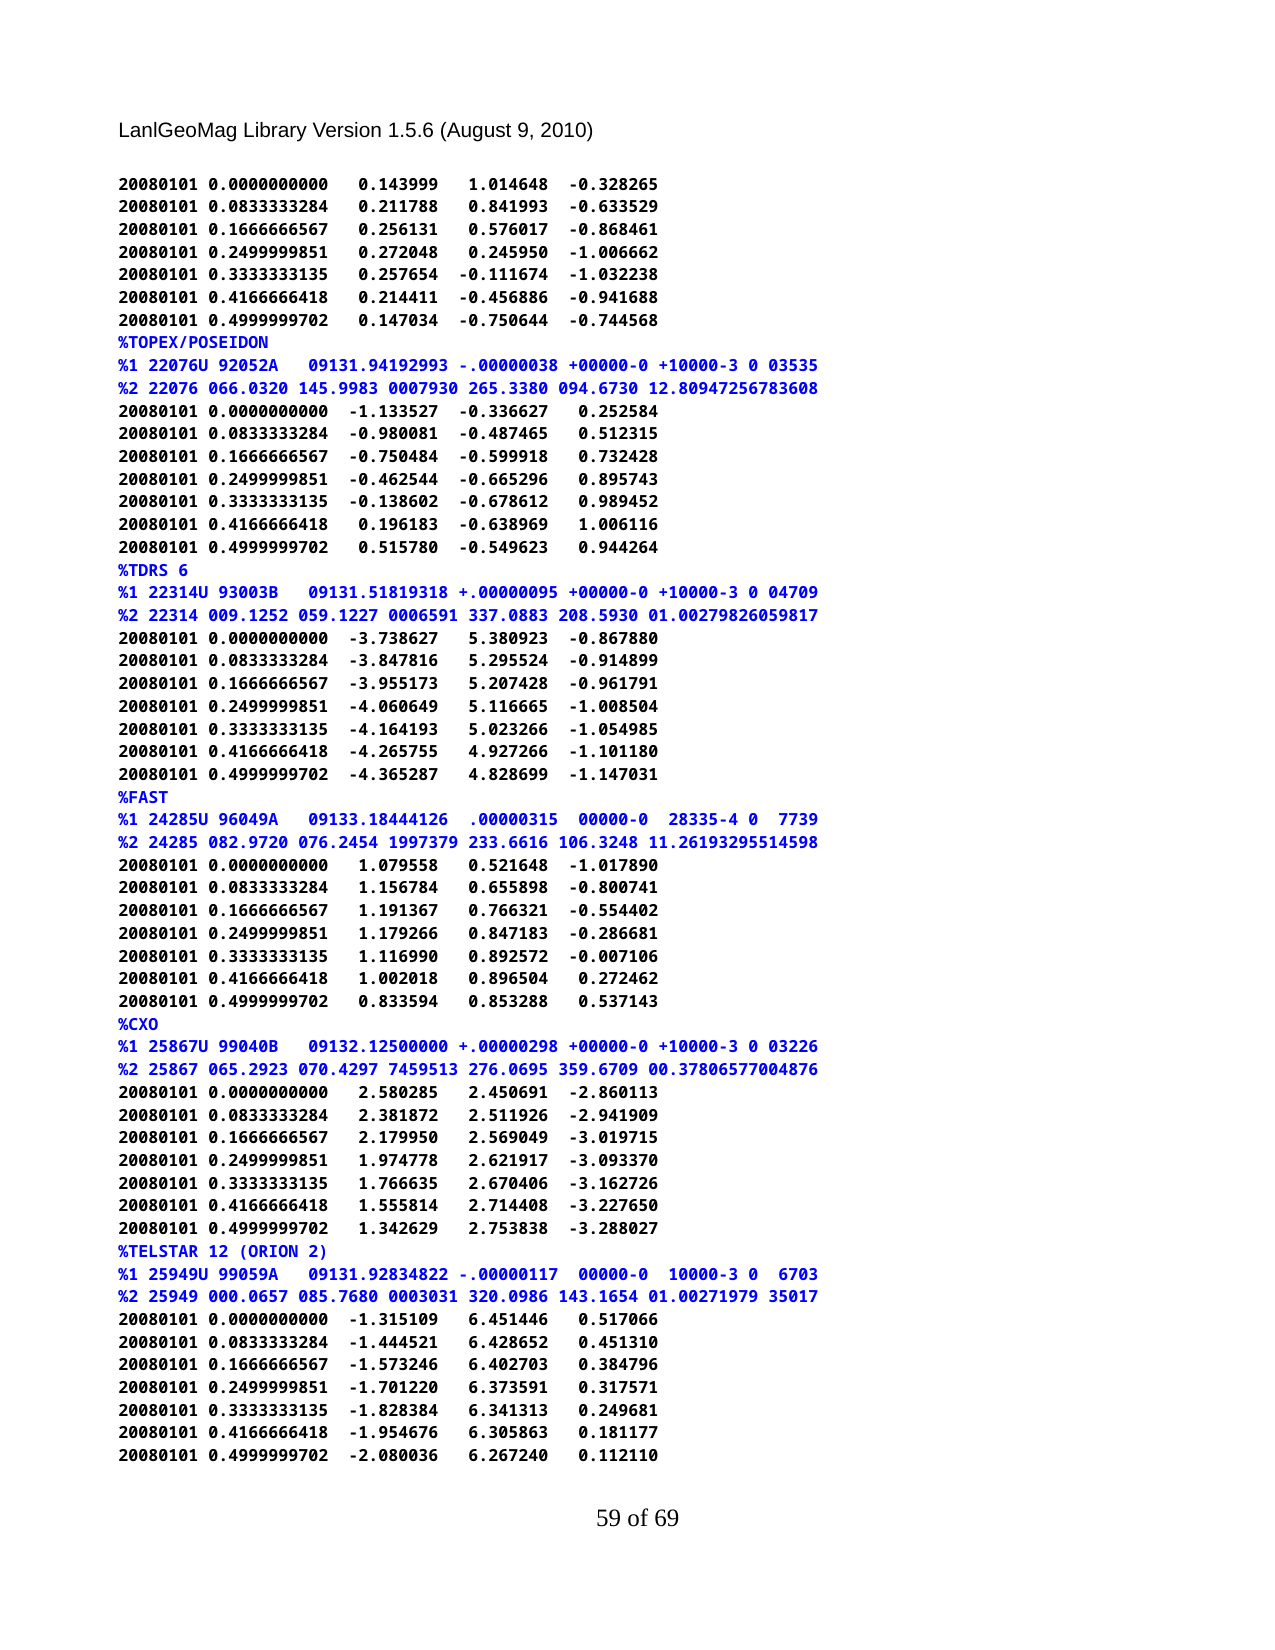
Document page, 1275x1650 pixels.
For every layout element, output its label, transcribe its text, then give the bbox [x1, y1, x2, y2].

text 20080101 0.4166666418 0.196183 -0.638969 1.006116 [118, 513, 1157, 535]
text 20080101 0.0833333284 0.211788 0.841993 -0.633529 [118, 195, 1157, 217]
text 20080101 0.1666666567 0.256131 0.576017 -0.868461 [118, 217, 1157, 240]
text %1 25867U 99040B 09132.12500000 +.00000298 +00000-0 +10000-3 0 03226 [118, 1035, 1157, 1058]
text 20080101 0.3333333135 1.766635 2.670406 -3.162726 [118, 1171, 1157, 1194]
text 20080101 0.4999999702 0.833594 0.853288 0.537143 [118, 989, 1157, 1012]
text 20080101 0.2499999851 1.179266 0.847183 -0.286681 [118, 921, 1157, 944]
text 20080101 0.3333333135 1.116990 0.892572 -0.007106 [118, 944, 1157, 967]
text %2 25949 000.0657 085.7680 0003031 320.0986 143.1654 01.00271979 35017 [118, 1285, 1157, 1307]
text 20080101 0.2499999851 -1.701220 6.373591 0.317571 [118, 1376, 1157, 1398]
text 20080101 0.0833333284 -3.847816 5.295524 -0.914899 [118, 649, 1157, 672]
text 20080101 0.4166666418 0.214411 -0.456886 -0.941688 [118, 286, 1157, 308]
text 20080101 0.1666666567 -3.955173 5.207428 -0.961791 [118, 672, 1157, 694]
text 20080101 0.4999999702 -4.365287 4.828699 -1.147031 [118, 762, 1157, 785]
text %TOPEX/POSEIDON [118, 331, 1157, 354]
text 20080101 0.0000000000 -3.738627 5.380923 -0.867880 [118, 626, 1157, 649]
text 20080101 0.4166666418 1.002018 0.896504 0.272462 [118, 967, 1157, 989]
text 20080101 0.4999999702 1.342629 2.753838 -3.288027 [118, 1217, 1157, 1239]
text %CXO [118, 1012, 1157, 1035]
text %TDRS 6 [118, 558, 1157, 581]
text 20080101 0.0000000000 0.143999 1.014648 -0.328265 [118, 172, 1157, 195]
text 20080101 0.4999999702 0.147034 -0.750644 -0.744568 [118, 308, 1157, 331]
text %2 24285 082.9720 076.2454 1997379 233.6616 106.3248 11.26193295514598 [118, 831, 1157, 853]
text 20080101 0.0000000000 -1.133527 -0.336627 0.252584 [118, 399, 1157, 422]
text 20080101 0.0000000000 -1.315109 6.451446 0.517066 [118, 1307, 1157, 1330]
text %1 25949U 99059A 09131.92834822 -.00000117 00000-0 10000-3 0 6703 [118, 1262, 1157, 1285]
text 20080101 0.4999999702 0.515780 -0.549623 0.944264 [118, 535, 1157, 558]
text 20080101 0.4999999702 -2.080036 6.267240 0.112110 [118, 1444, 1157, 1466]
text %2 22314 009.1252 059.1227 0006591 337.0883 208.5930 01.00279826059817 [118, 603, 1157, 626]
text %FAST [118, 785, 1157, 808]
text 20080101 0.1666666567 2.179950 2.569049 -3.019715 [118, 1126, 1157, 1148]
text 20080101 0.3333333135 -1.828384 6.341313 0.249681 [118, 1398, 1157, 1421]
text 20080101 0.4166666418 -4.265755 4.927266 -1.101180 [118, 740, 1157, 762]
text %TELSTAR 12 (ORION 2) [118, 1239, 1157, 1262]
text %1 24285U 96049A 09133.18444126 .00000315 00000-0 28335-4 0 7739 [118, 808, 1157, 831]
text 20080101 0.2499999851 -0.462544 -0.665296 0.895743 [118, 467, 1157, 490]
text 20080101 0.4166666418 -1.954676 6.305863 0.181177 [118, 1421, 1157, 1444]
text 20080101 0.0000000000 1.079558 0.521648 -1.017890 [118, 853, 1157, 876]
text %1 22076U 92052A 09131.94192993 -.00000038 +00000-0 +10000-3 0 03535 [118, 354, 1157, 376]
text 20080101 0.3333333135 0.257654 -0.111674 -1.032238 [118, 263, 1157, 286]
text 20080101 0.1666666567 -0.750484 -0.599918 0.732428 [118, 444, 1157, 467]
text %2 25867 065.2923 070.4297 7459513 276.0695 359.6709 00.37806577004876 [118, 1058, 1157, 1080]
text 20080101 0.2499999851 0.272048 0.245950 -1.006662 [118, 240, 1157, 263]
text 20080101 0.0833333284 -1.444521 6.428652 0.451310 [118, 1330, 1157, 1353]
text 20080101 0.3333333135 -4.164193 5.023266 -1.054985 [118, 717, 1157, 740]
text %2 22076 066.0320 145.9983 0007930 265.3380 094.6730 12.80947256783608 [118, 376, 1157, 399]
text 20080101 0.3333333135 -0.138602 -0.678612 0.989452 [118, 490, 1157, 513]
text 20080101 0.2499999851 1.974778 2.621917 -3.093370 [118, 1148, 1157, 1171]
text %1 22314U 93003B 09131.51819318 +.00000095 +00000-0 +10000-3 0 04709 [118, 581, 1157, 603]
text 20080101 0.4166666418 1.555814 2.714408 -3.227650 [118, 1194, 1157, 1217]
text 20080101 0.0833333284 -0.980081 -0.487465 0.512315 [118, 422, 1157, 444]
text 20080101 0.0833333284 1.156784 0.655898 -0.800741 [118, 876, 1157, 899]
text 20080101 0.1666666567 1.191367 0.766321 -0.554402 [118, 899, 1157, 921]
text 20080101 0.1666666567 -1.573246 6.402703 0.384796 [118, 1353, 1157, 1376]
text 20080101 0.2499999851 -4.060649 5.116665 -1.008504 [118, 694, 1157, 717]
text 20080101 0.0000000000 2.580285 2.450691 -2.860113 [118, 1080, 1157, 1103]
text 20080101 0.0833333284 2.381872 2.511926 -2.941909 [118, 1103, 1157, 1126]
